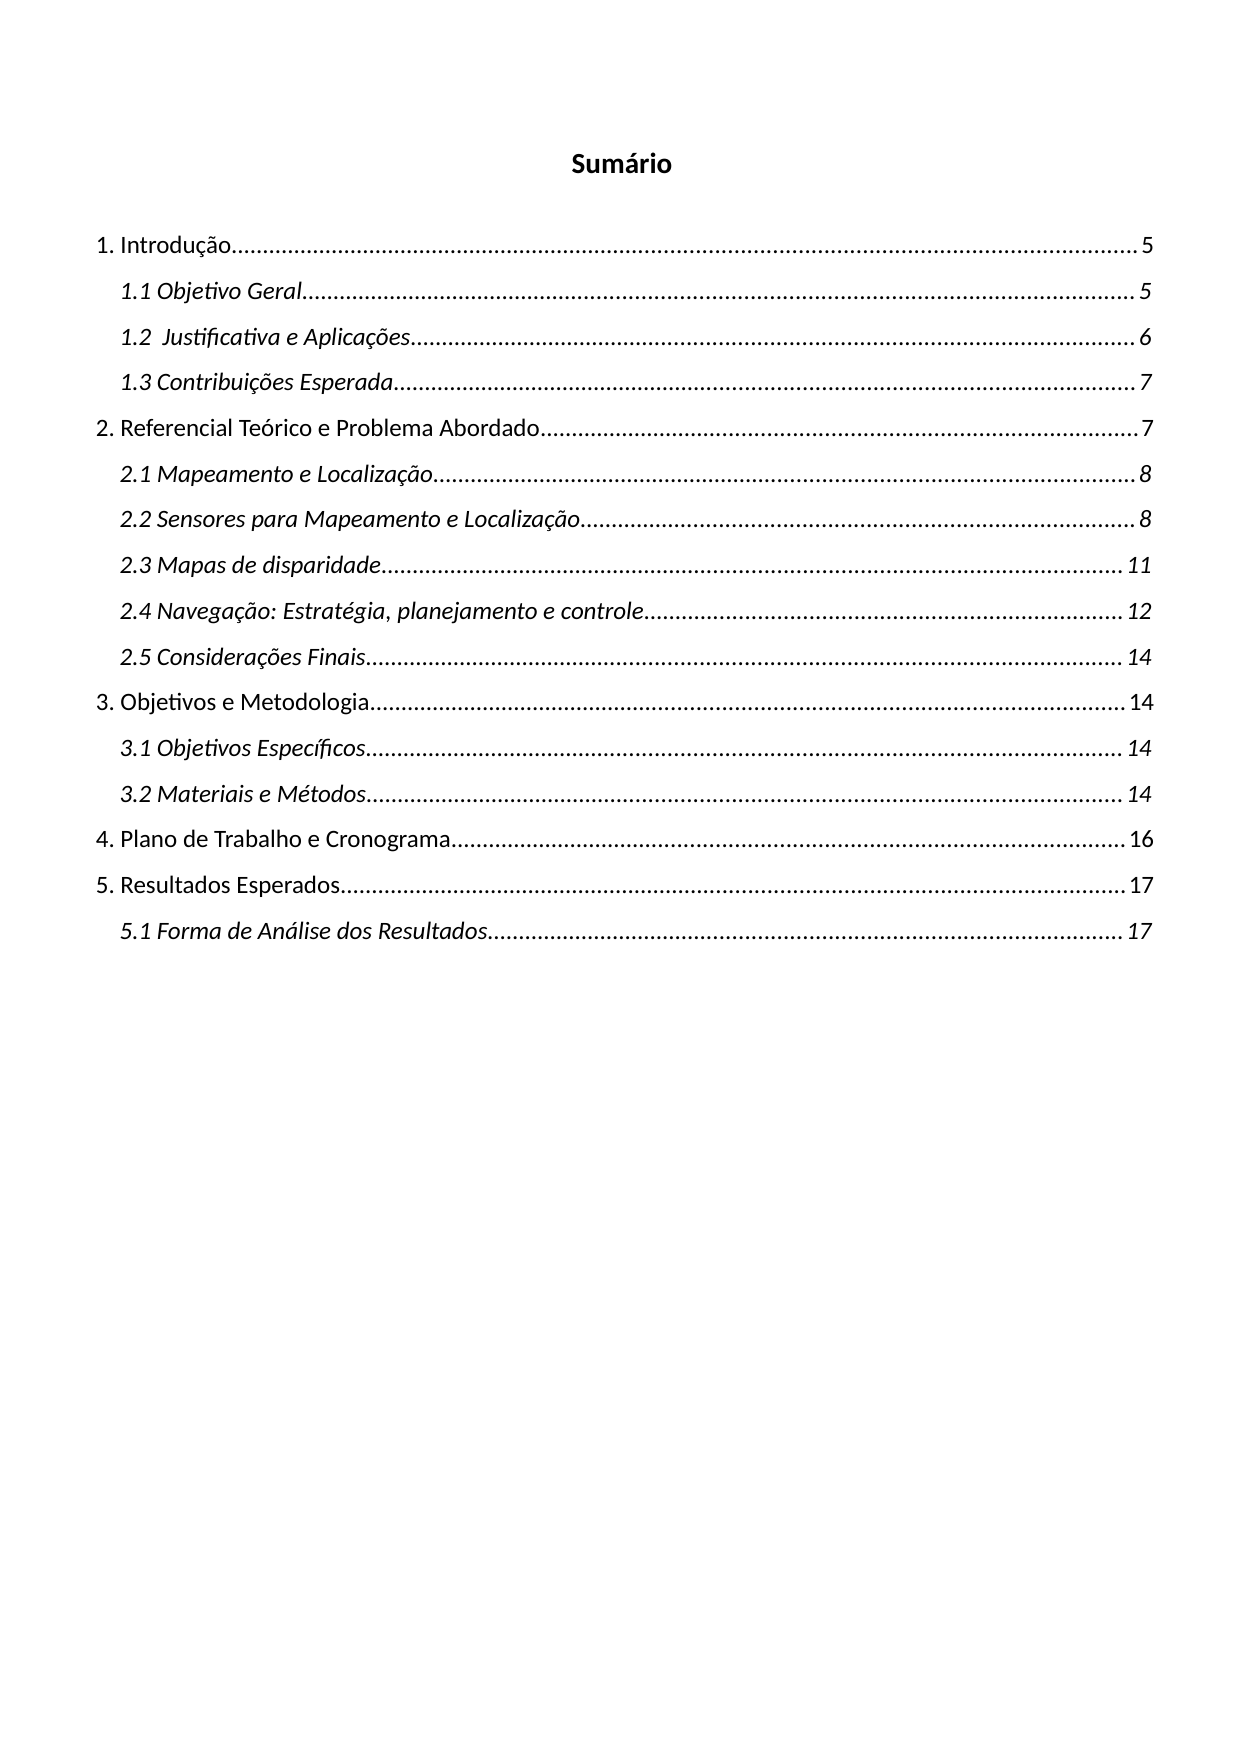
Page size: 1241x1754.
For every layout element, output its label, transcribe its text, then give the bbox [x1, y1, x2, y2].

text 2.5 Considerações Finais 14 [119, 641, 1154, 671]
text 3.1 Objetivos Específicos 14 [119, 732, 1154, 763]
subtitle Sumário [90, 145, 1154, 181]
text 3. Objetivos e Metodologia 14 [90, 686, 1154, 717]
text 1. Introdução 5 [90, 229, 1154, 260]
text 5. Resultados Esperados 17 [90, 869, 1154, 900]
text 2. Referencial Teórico e Problema Abordado 7 [90, 412, 1154, 443]
text 5.1 Forma de Análise dos Resultados 17 [119, 915, 1154, 946]
text 2.4 Navegação: Estratégia, planejamento e controle 12 [119, 595, 1154, 626]
text 2.2 Sensores para Mapeamento e Localização 8 [119, 503, 1154, 534]
text 1.1 Objetivo Geral 5 [119, 275, 1154, 305]
text 2.1 Mapeamento e Localização 8 [119, 458, 1154, 488]
text 1.3 Contribuições Esperada 7 [119, 366, 1154, 397]
text 2.3 Mapas de disparidade 11 [119, 549, 1154, 580]
text 1.2 Justificativa e Aplicações 6 [119, 321, 1154, 351]
text 3.2 Materiais e Métodos 14 [119, 778, 1154, 808]
text 4. Plano de Trabalho e Cronograma 16 [90, 824, 1154, 854]
